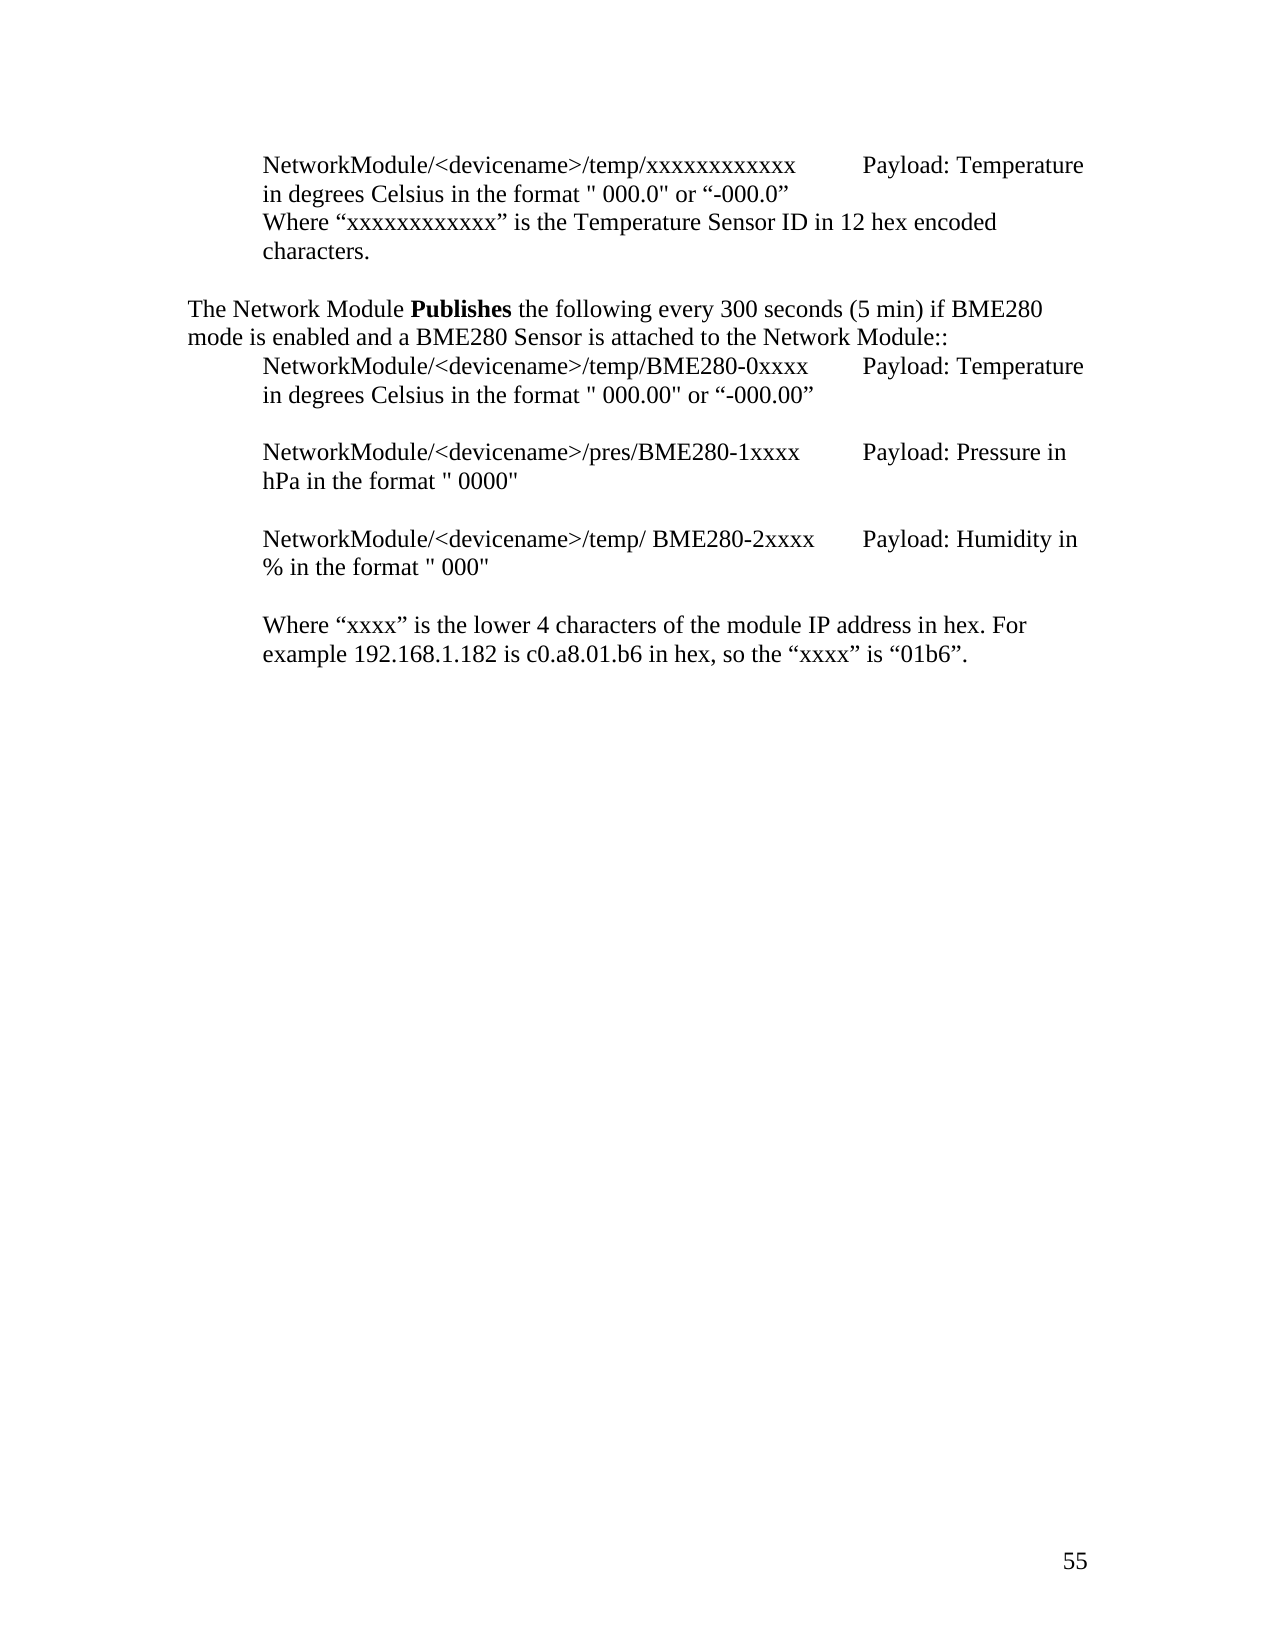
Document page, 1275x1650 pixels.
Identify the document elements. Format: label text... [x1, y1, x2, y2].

text NetworkModule/<devicename>/temp/ BME280-2xxxx Payload: Humidity in % in the format " 000" [262, 524, 1087, 581]
text NetworkModule/<devicename>/temp/BME280-0xxxx Payload: Temperature in degrees Celsius in the format " 000.00" or “-000.00” [262, 351, 1087, 409]
text The Network Module Publishes the following every 300 seconds (5 min) if BME280 mode is enabled and a BME280 Sensor is attached to the Network Module:: [187, 294, 1087, 351]
text NetworkModule/<devicename>/temp/xxxxxxxxxxxx Payload: Temperature in degrees Celsius in the format " 000.0" or “-000.0” [262, 150, 1087, 207]
text Where “xxxx” is the lower 4 characters of the module IP address in hex. For example 192.168.1.182 is c0.a8.01.b6 in hex, so the “xxxx” is “01b6”. [262, 610, 1087, 667]
text Where “xxxxxxxxxxxx” is the Temperature Sensor ID in 12 hex encoded characters. [262, 207, 1087, 265]
text NetworkModule/<devicename>/pres/BME280-1xxxx Payload: Pressure in hPa in the format " 0000" [262, 437, 1087, 495]
